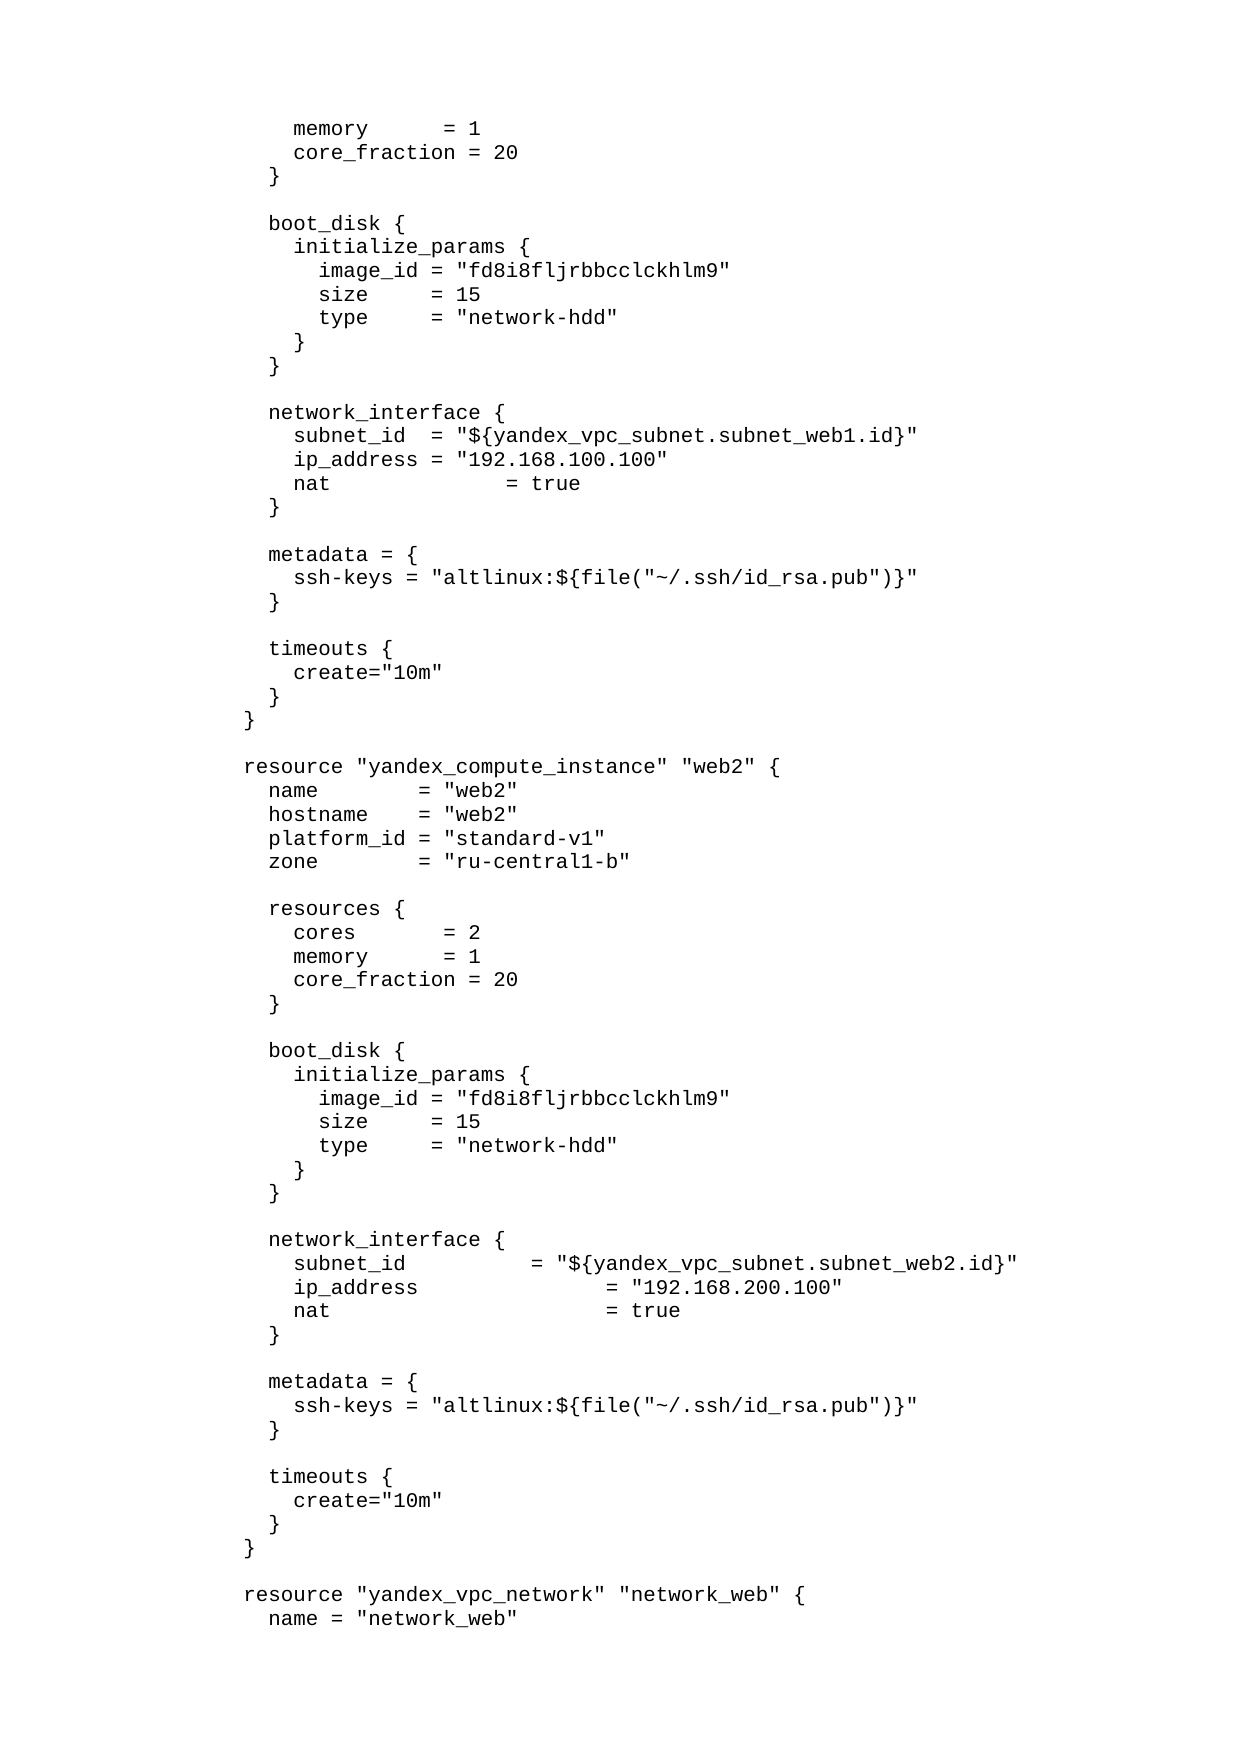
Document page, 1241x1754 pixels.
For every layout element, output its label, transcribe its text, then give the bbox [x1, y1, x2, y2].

text zone = "ru-central1-b" [118, 851, 1122, 875]
text initialize_params { [118, 1064, 1122, 1088]
text boot_disk { [118, 1040, 1122, 1064]
text timeouts { [118, 638, 1122, 662]
text ssh-keys = "altlinux:${file("~/.ssh/id_rsa.pub")}" [118, 567, 1122, 591]
text } [118, 1419, 1122, 1442]
text name = "web2" [118, 780, 1122, 804]
text type = "network-hdd" [118, 1135, 1122, 1158]
text } [118, 993, 1122, 1017]
text resource "yandex_vpc_network" "network_web" { [118, 1584, 1122, 1608]
text nat = true [118, 473, 1122, 496]
text } [118, 1158, 1122, 1182]
text subnet_id = "${yandex_vpc_subnet.subnet_web1.id}" [118, 426, 1122, 449]
text network_interface { [118, 402, 1122, 426]
text } [118, 709, 1122, 733]
text initialize_params { [118, 236, 1122, 260]
text metadata = { [118, 544, 1122, 567]
text core_fraction = 20 [118, 969, 1122, 993]
text hostname = "web2" [118, 804, 1122, 827]
text } [118, 1513, 1122, 1537]
text name = "network_web" [118, 1608, 1122, 1631]
text } [118, 686, 1122, 709]
text cores = 2 [118, 922, 1122, 946]
text resources { [118, 898, 1122, 922]
text memory = 1 [118, 118, 1122, 142]
text create="10m" [118, 662, 1122, 686]
text core_fraction = 20 [118, 142, 1122, 165]
text } [118, 496, 1122, 520]
text ssh-keys = "altlinux:${file("~/.ssh/id_rsa.pub")}" [118, 1395, 1122, 1419]
text nat = true [118, 1300, 1122, 1324]
text } [118, 1537, 1122, 1561]
text type = "network-hdd" [118, 307, 1122, 331]
text network_interface { [118, 1229, 1122, 1253]
text } [118, 1182, 1122, 1206]
text ip_address = "192.168.100.100" [118, 449, 1122, 473]
text resource "yandex_compute_instance" "web2" { [118, 757, 1122, 780]
text subnet_id = "${yandex_vpc_subnet.subnet_web2.id}" [118, 1253, 1122, 1277]
text size = 15 [118, 284, 1122, 307]
text } [118, 354, 1122, 378]
text } [118, 165, 1122, 189]
text metadata = { [118, 1371, 1122, 1395]
text ip_address = "192.168.200.100" [118, 1277, 1122, 1300]
text } [118, 1324, 1122, 1348]
text image_id = "fd8i8fljrbbcclckhlm9" [118, 1088, 1122, 1111]
text } [118, 591, 1122, 615]
text create="10m" [118, 1489, 1122, 1513]
text platform_id = "standard-v1" [118, 827, 1122, 851]
text boot_disk { [118, 213, 1122, 236]
text size = 15 [118, 1111, 1122, 1135]
text timeouts { [118, 1466, 1122, 1489]
text image_id = "fd8i8fljrbbcclckhlm9" [118, 260, 1122, 284]
text } [118, 331, 1122, 354]
text memory = 1 [118, 946, 1122, 969]
